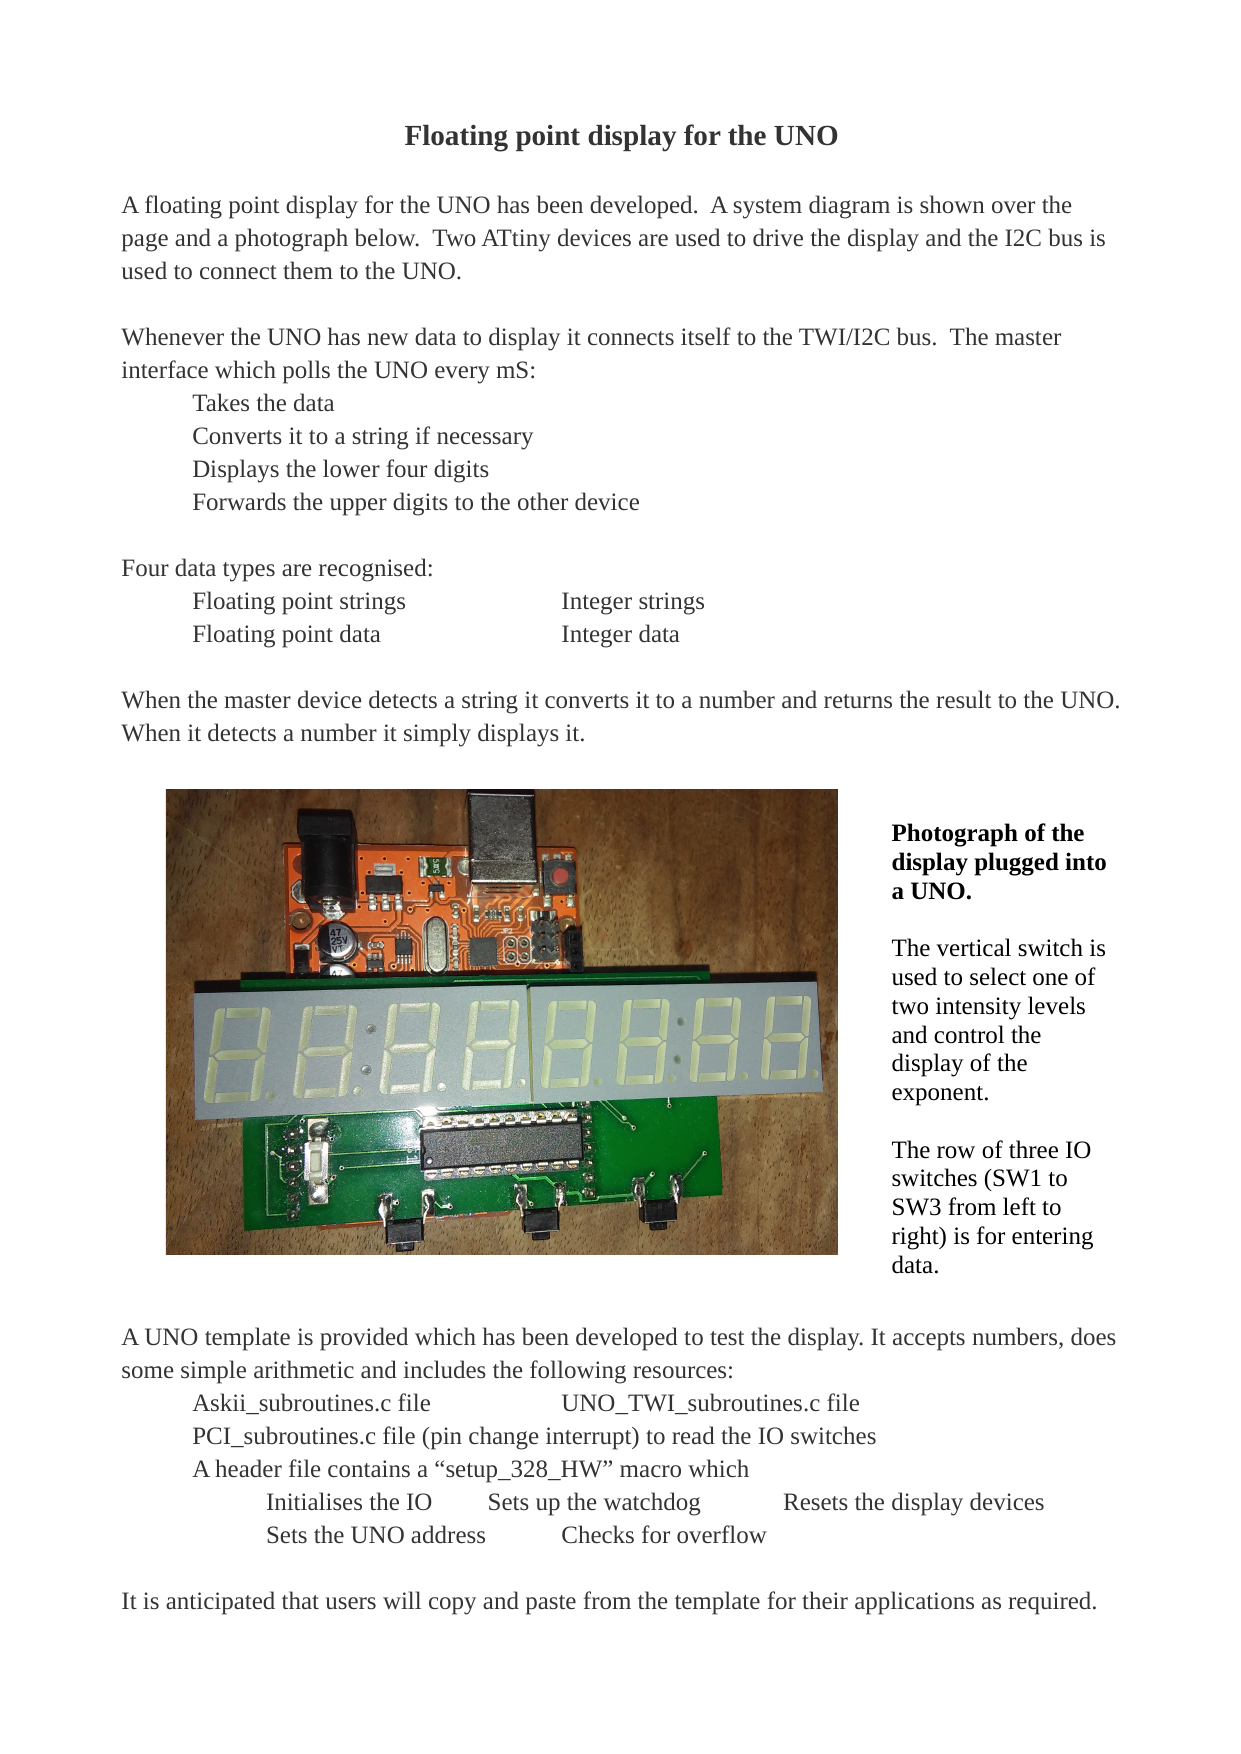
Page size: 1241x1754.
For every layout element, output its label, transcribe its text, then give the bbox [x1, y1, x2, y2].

text Floating point data Integer data [119, 619, 1122, 648]
text When the master device detects a string it converts it to a number and returns the result to the UNO. When it detects a number it simply displays it. [119, 685, 1122, 747]
picture [165, 789, 838, 1255]
table_header Photograph of the display plugged into a UNO. The vertical switch is used to select one of two intensity levels and control the display of the exponent. The row of three IO switches (SW1 to SW3 from left to right) is for entering data. [886, 784, 1122, 1289]
text Four data types are recognised: [119, 553, 1122, 582]
text Initialises the IO Sets up the watchdog Resets the display devices [119, 1487, 1122, 1516]
text Floating point strings Integer strings [119, 586, 1122, 615]
text Forwards the upper digits to the other device [119, 487, 1122, 516]
text Converts it to a string if necessary [119, 421, 1122, 449]
text It is anticipated that users will copy and paste from the template for their applications as required. [119, 1586, 1122, 1615]
text Displays the lower four digits [119, 454, 1122, 483]
text Floating point display for the UNO [119, 118, 1122, 152]
text Askii_subroutines.c file UNO_TWI_subroutines.c file [119, 1388, 1122, 1417]
text Whenever the UNO has new data to display it connects itself to the TWI/I2C bus. The master interface which polls the UNO every mS: [119, 322, 1122, 383]
text A header file contains a “setup_328_HW” macro which [119, 1454, 1122, 1483]
text A floating point display for the UNO has been developed. A system diagram is shown over the page and a photograph below. Two ATtiny devices are used to drive the display and the I2C bus is used to connect them to the UNO. [119, 190, 1122, 284]
text Takes the data [119, 388, 1122, 417]
table_header [118, 784, 886, 1289]
text Sets the UNO address Checks for overflow [119, 1520, 1122, 1549]
text A UNO template is provided which has been developed to test the display. It accepts numbers, does some simple arithmetic and includes the following resources: [119, 1322, 1122, 1383]
text PCI_subroutines.c file (pin change interrupt) to read the IO switches [119, 1421, 1122, 1449]
